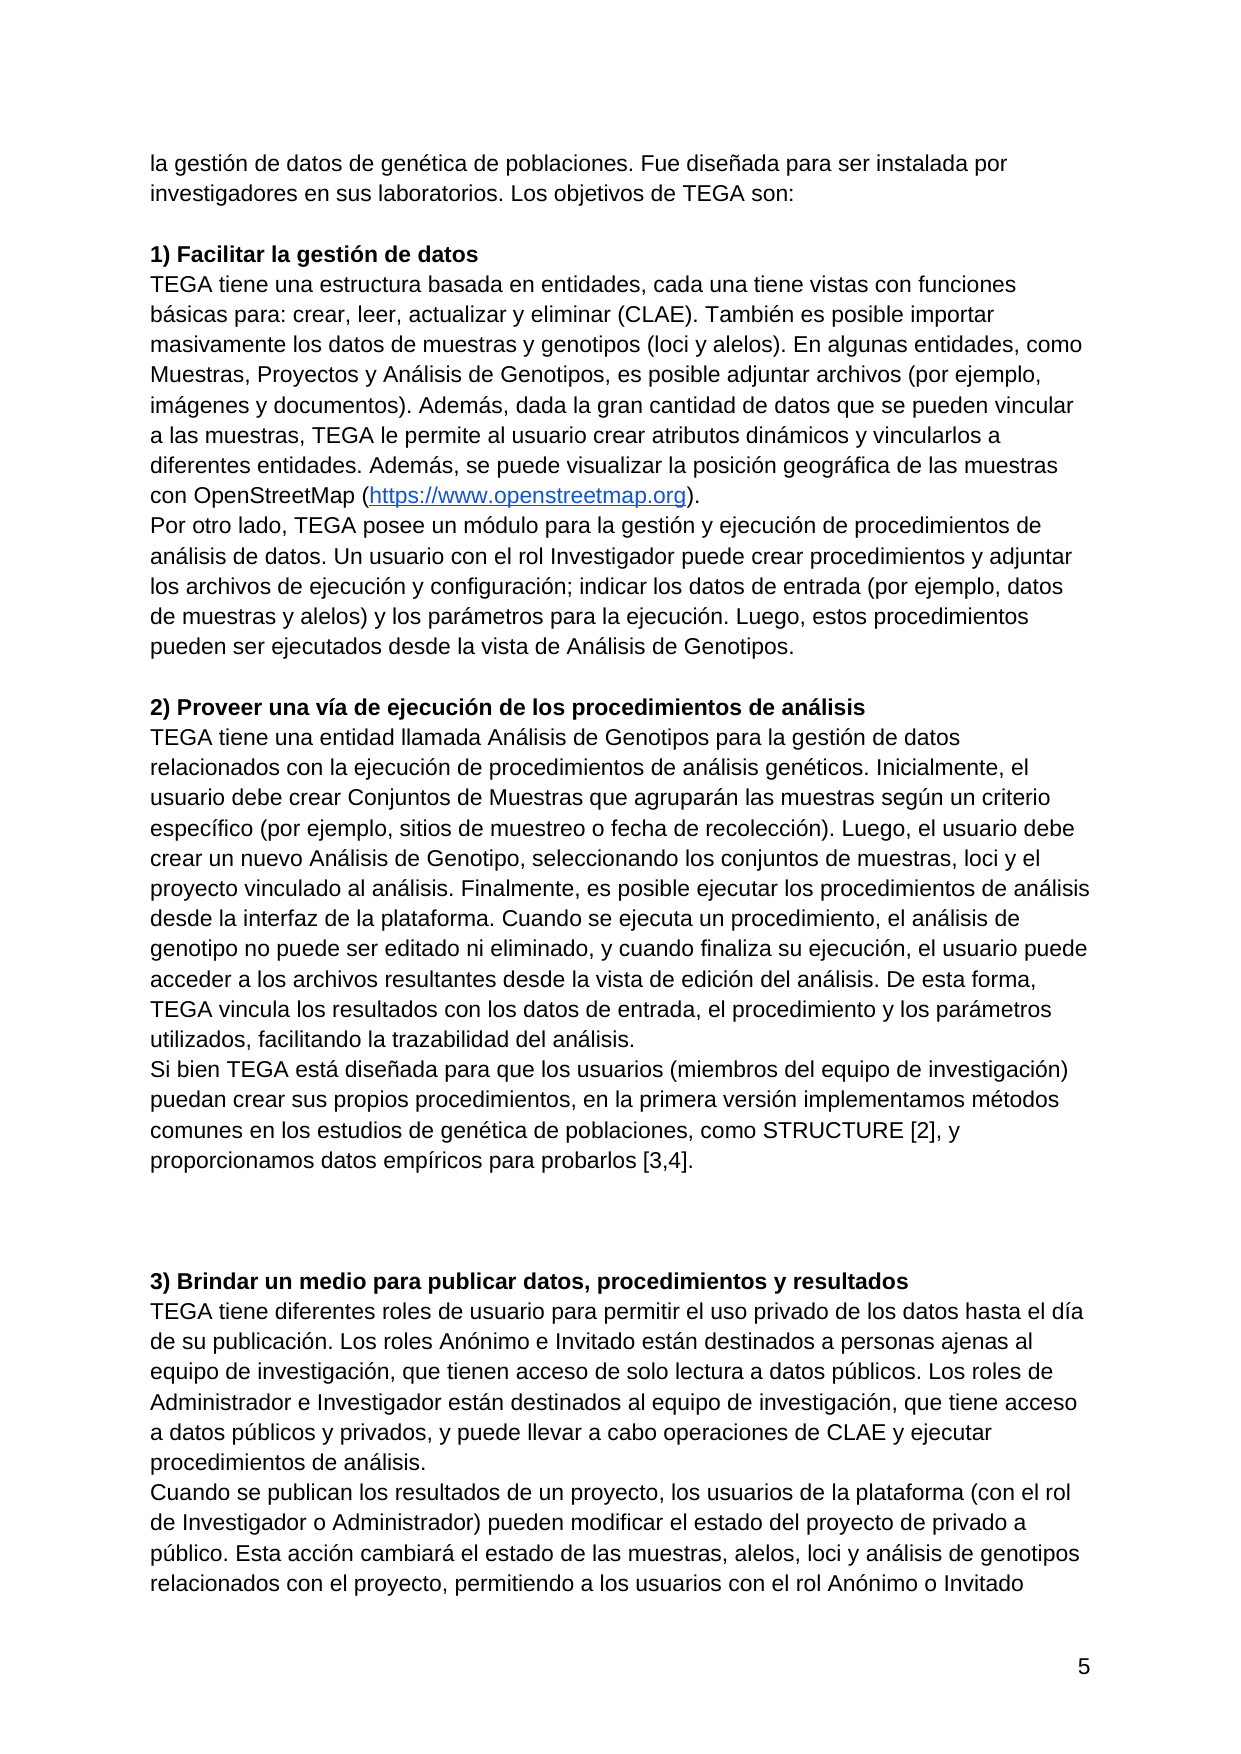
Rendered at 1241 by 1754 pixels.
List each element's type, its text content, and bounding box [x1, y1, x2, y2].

text la gestión de datos de genética de poblaciones. Fue diseñada para ser instalada por investigadores en sus laboratorios. Los objetivos de TEGA son: [150, 150, 1090, 207]
text 1) Facilitar la gestión de datos [150, 241, 1090, 267]
text 3) Brindar un medio para publicar datos, procedimientos y resultados [150, 1268, 1090, 1294]
text Cuando se publican los resultados de un proyecto, los usuarios de la plataforma (con el rol de Investigador o Administrador) pueden modificar el estado del proyecto de privado a público. Esta acción cambiará el estado de las muestras, alelos, loci y análisis de genotipos relacionados con el proyecto, permitiendo a los usuarios con el rol Anónimo o Invitado [150, 1479, 1090, 1596]
text Si bien TEGA está diseñada para que los usuarios (miembros del equipo de investigación) puedan crear sus propios procedimientos, en la primera versión implementamos métodos comunes en los estudios de genética de poblaciones, como STRUCTURE [2], y proporcionamos datos empíricos para probarlos [3,4]. [150, 1056, 1090, 1173]
text TEGA tiene diferentes roles de usuario para permitir el uso privado de los datos hasta el día de su publicación. Los roles Anónimo e Invitado están destinados a personas ajenas al equipo de investigación, que tienen acceso de solo lectura a datos públicos. Los roles de Administrador e Investigador están destinados al equipo de investigación, que tiene acceso a datos públicos y privados, y puede llevar a cabo operaciones de CLAE y ejecutar procedimientos de análisis. [150, 1298, 1090, 1475]
text Por otro lado, TEGA posee un módulo para la gestión y ejecución de procedimientos de análisis de datos. Un usuario con el rol Investigador puede crear procedimientos y adjuntar los archivos de ejecución y configuración; indicar los datos de entrada (por ejemplo, datos de muestras y alelos) y los parámetros para la ejecución. Luego, estos procedimientos pueden ser ejecutados desde la vista de Análisis de Genotipos. [150, 512, 1090, 660]
text TEGA tiene una entidad llamada Análisis de Genotipos para la gestión de datos relacionados con la ejecución de procedimientos de análisis genéticos. Inicialmente, el usuario debe crear Conjuntos de Muestras que agruparán las muestras según un criterio específico (por ejemplo, sitios de muestreo o fecha de recolección). Luego, el usuario debe crear un nuevo Análisis de Genotipo, seleccionando los conjuntos de muestras, loci y el proyecto vinculado al análisis. Finalmente, es posible ejecutar los procedimientos de análisis desde la interfaz de la plataforma. Cuando se ejecuta un procedimiento, el análisis de genotipo no puede ser editado ni eliminado, y cuando finaliza su ejecución, el usuario puede acceder a los archivos resultantes desde la vista de edición del análisis. De esta forma, TEGA vincula los resultados con los datos de entrada, el procedimiento y los parámetros utilizados, facilitando la trazabilidad del análisis. [150, 724, 1090, 1052]
text 2) Proveer una vía de ejecución de los procedimientos de análisis [150, 694, 1090, 720]
text TEGA tiene una estructura basada en entidades, cada una tiene vistas con funciones básicas para: crear, leer, actualizar y eliminar (CLAE). También es posible importar masivamente los datos de muestras y genotipos (loci y alelos). En algunas entidades, como Muestras, Proyectos y Análisis de Genotipos, es posible adjuntar archivos (por ejemplo, imágenes y documentos). Además, dada la gran cantidad de datos que se pueden vincular a las muestras, TEGA le permite al usuario crear atributos dinámicos y vincularlos a diferentes entidades. Además, se puede visualizar la posición geográfica de las muestras con OpenStreetMap (https://www.openstreetmap.org). [150, 271, 1090, 509]
